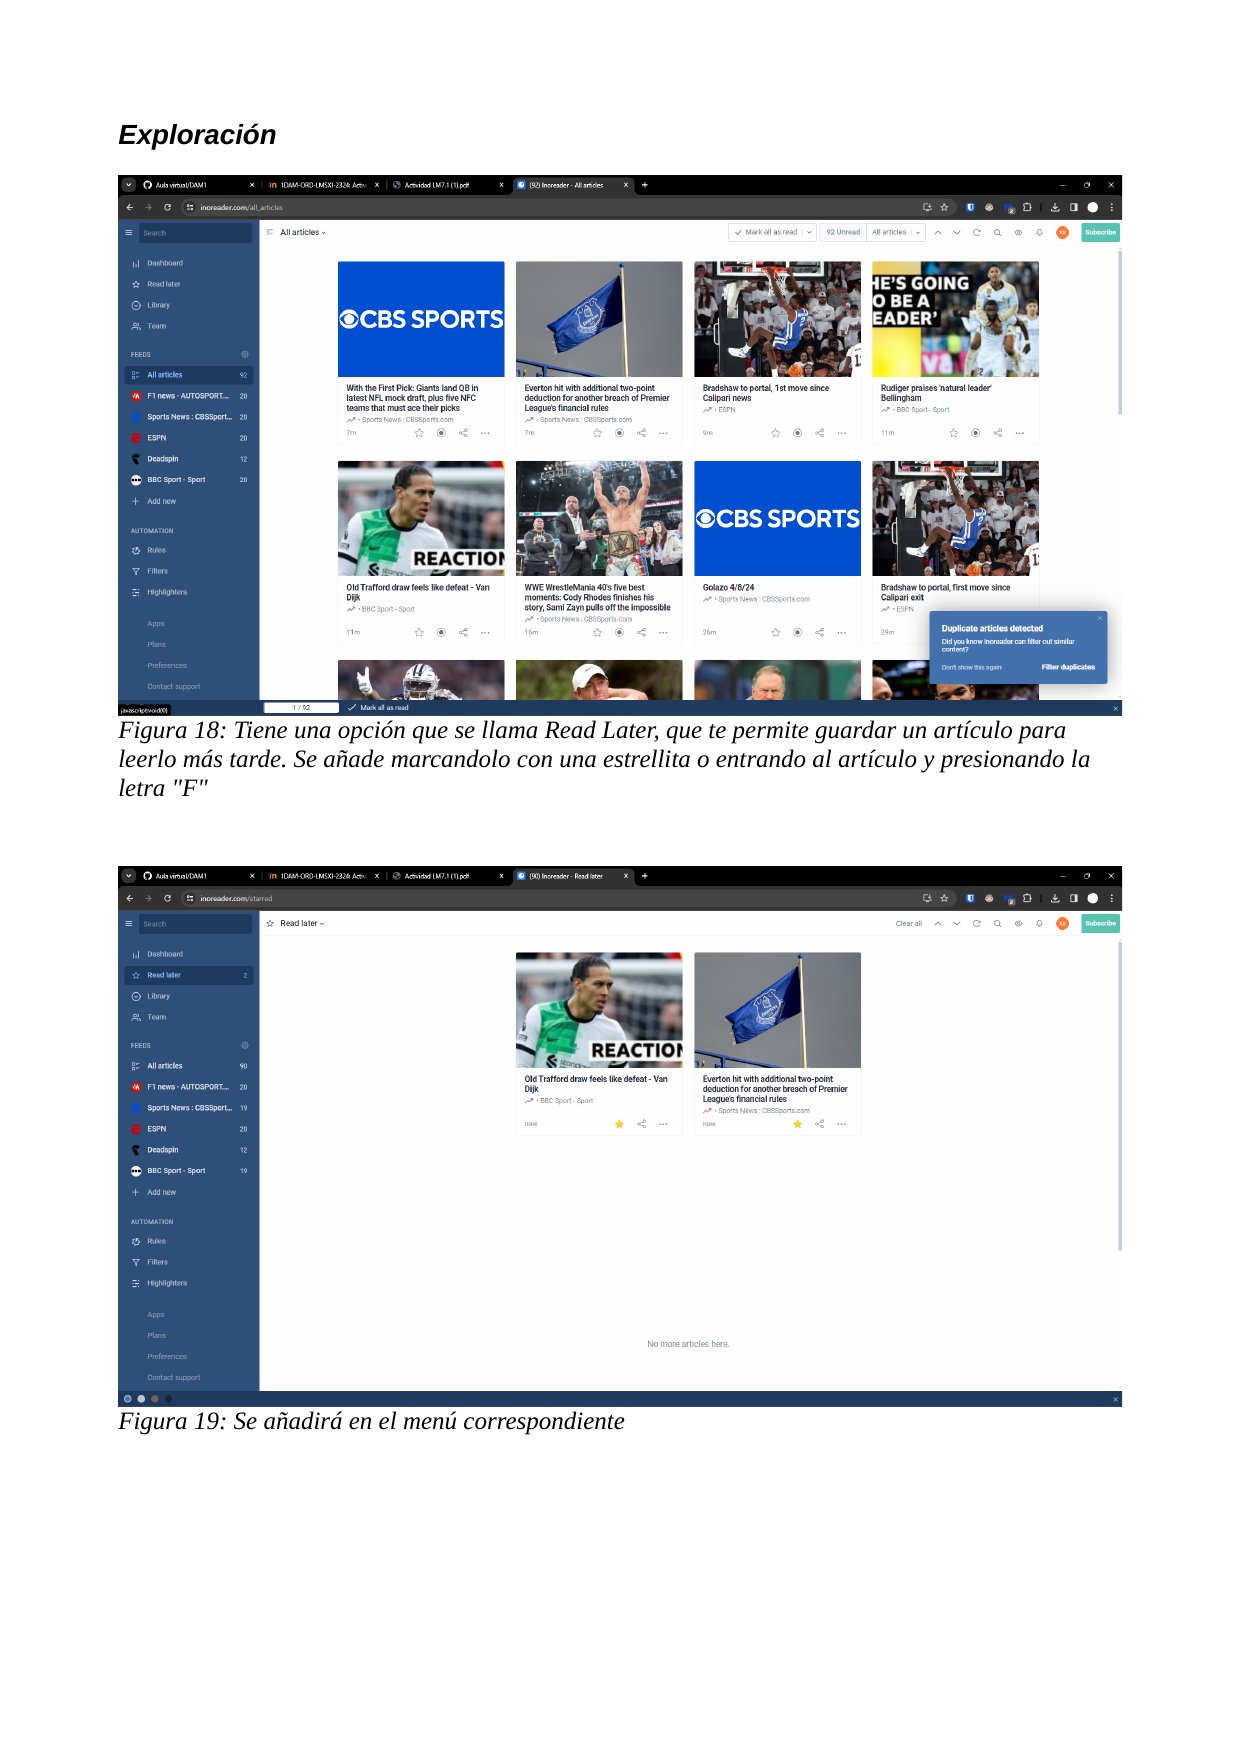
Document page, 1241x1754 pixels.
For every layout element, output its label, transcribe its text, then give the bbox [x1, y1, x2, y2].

picture [118, 175, 1123, 716]
text Figura 19: Se añadirá en el menú correspondiente [118, 1407, 1122, 1435]
picture [118, 866, 1123, 1407]
subtitle Exploración [118, 118, 1122, 150]
text Figura 18: Tiene una opción que se llama Read Later, que te permite guardar un artículo para leerlo más tarde. Se añade marcandolo con una estrellita o entrando al artículo y presionando la letra "F" [118, 716, 1122, 802]
